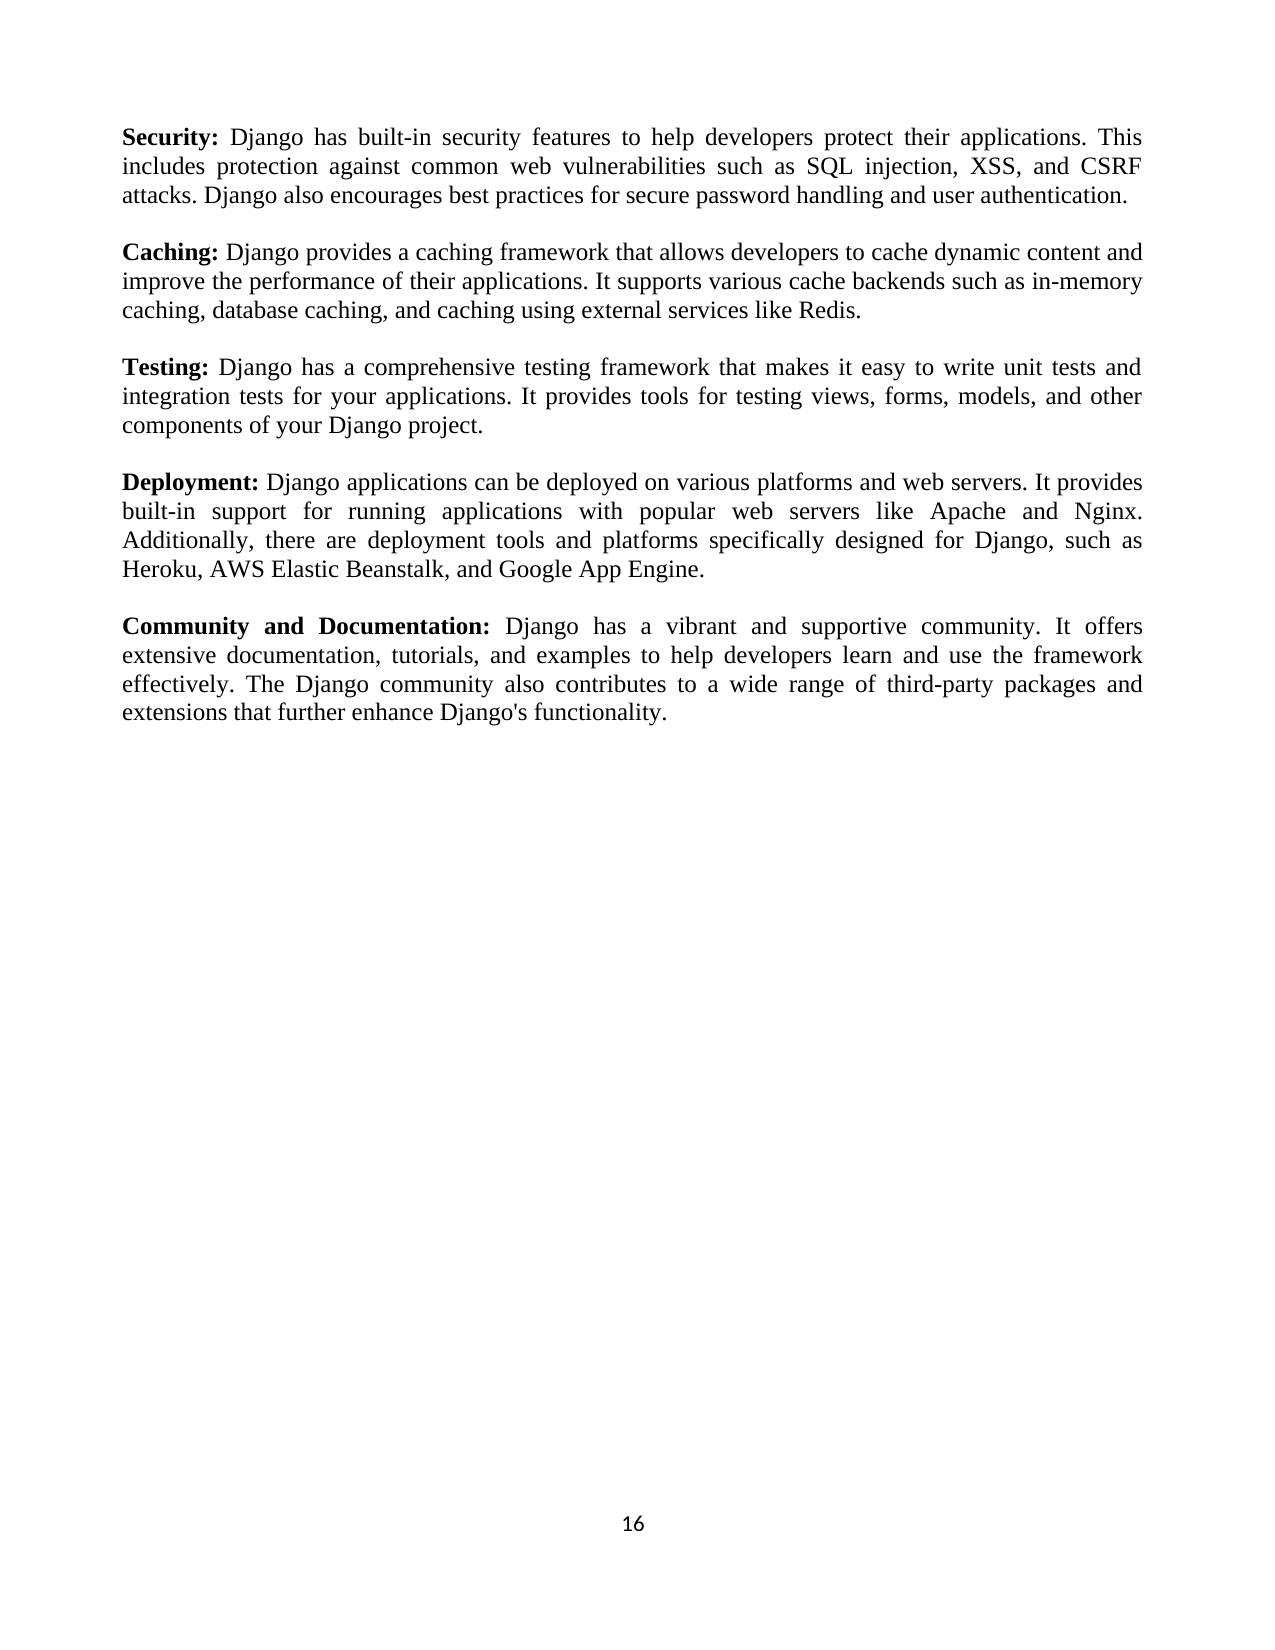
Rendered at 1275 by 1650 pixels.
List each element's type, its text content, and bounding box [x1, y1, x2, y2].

text Testing: Django has a comprehensive testing framework that makes it easy to write unit tests and integration tests for your applications. It provides tools for testing views, forms, models, and other components of your Django project. [122, 352, 1144, 439]
text Community and Documentation: Django has a vibrant and supportive community. It offers extensive documentation, tutorials, and examples to help developers learn and use the framework effectively. The Django community also contributes to a wide range of third-party packages and extensions that further enhance Django's functionality. [122, 611, 1144, 726]
text Caching: Django provides a caching framework that allows developers to cache dynamic content and improve the performance of their applications. It supports various cache backends such as in-memory caching, database caching, and caching using external services like Redis. [122, 237, 1144, 324]
text Deployment: Django applications can be deployed on various platforms and web servers. It provides built-in support for running applications with popular web servers like Apache and Nginx. Additionally, there are deployment tools and platforms specifically designed for Django, such as Heroku, AWS Elastic Beanstalk, and Google App Engine. [122, 467, 1144, 582]
text Security: Django has built-in security features to help developers protect their applications. This includes protection against common web vulnerabilities such as SQL injection, XSS, and CSRF attacks. Django also encourages best practices for secure password handling and user authentication. [122, 122, 1144, 209]
